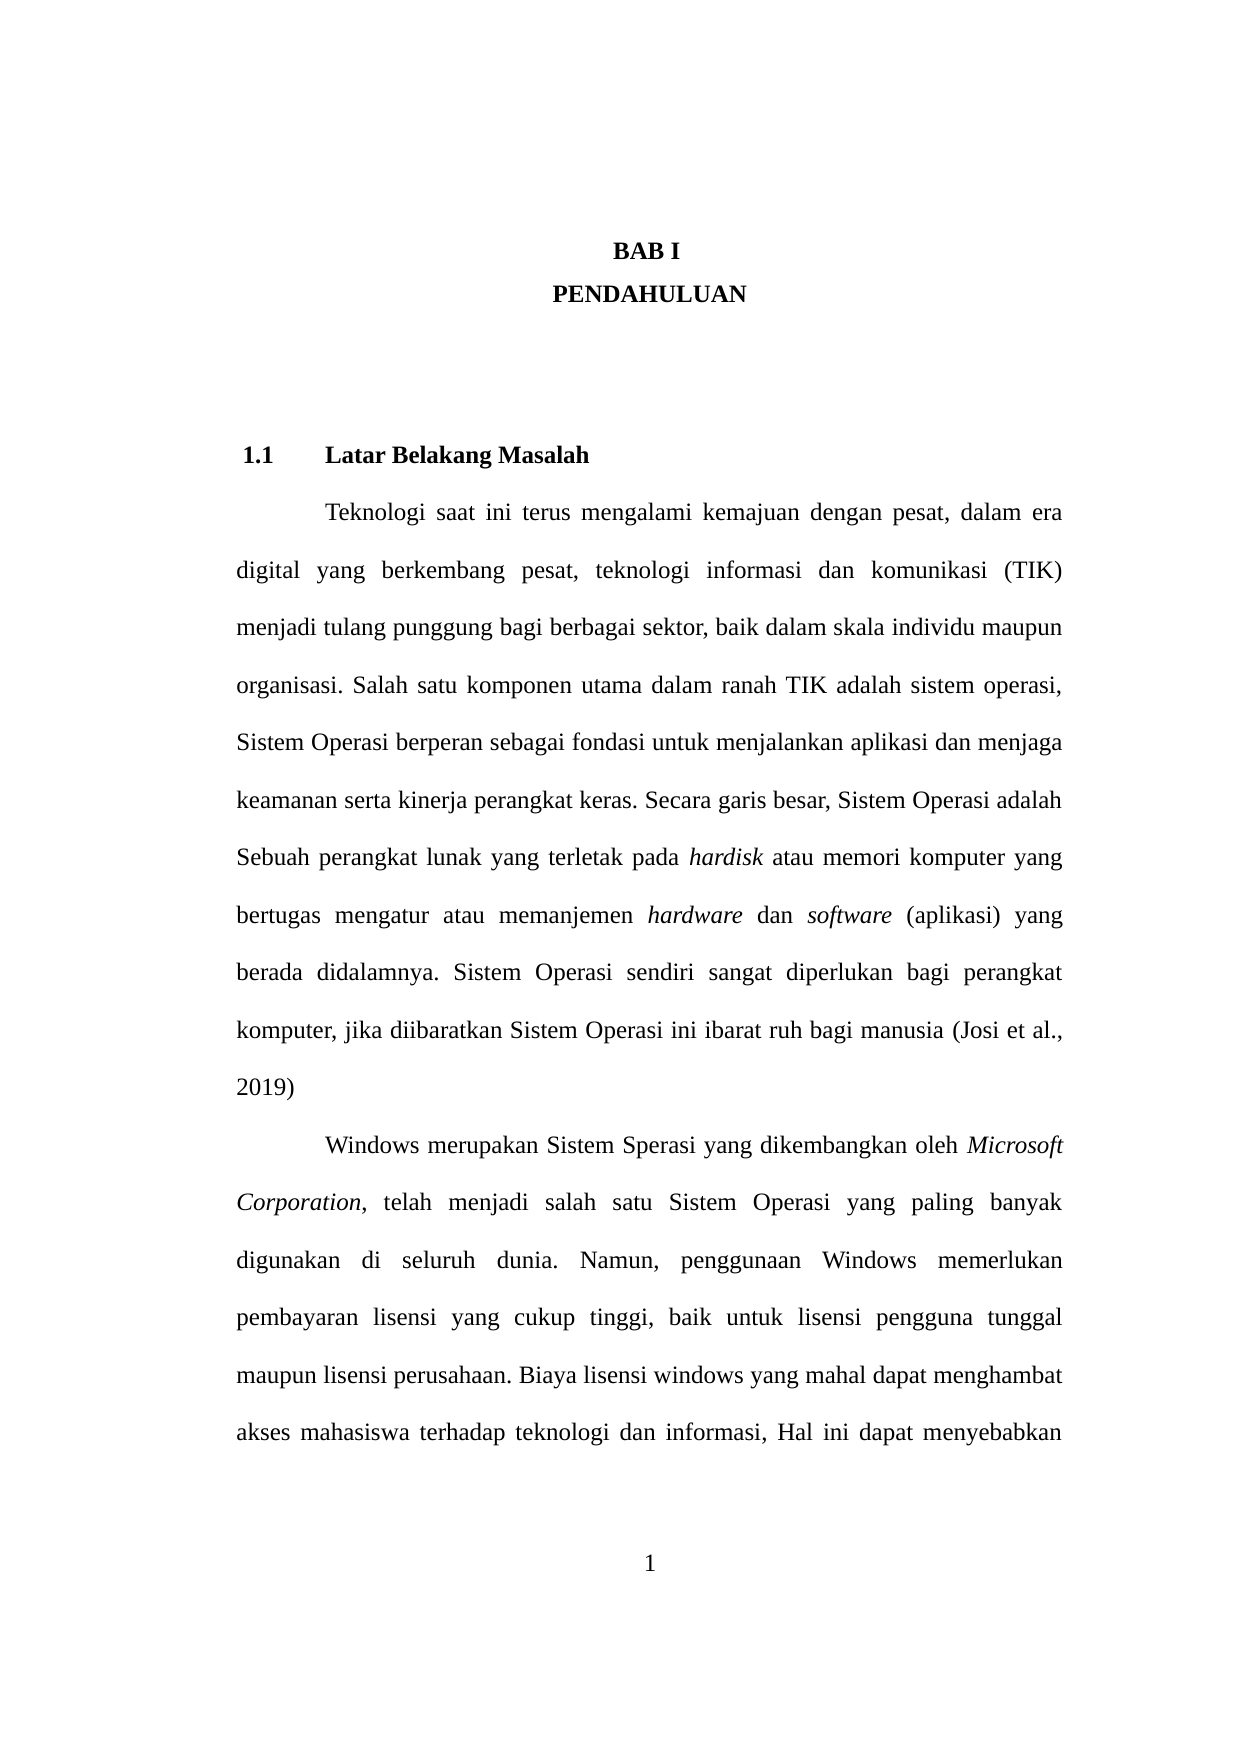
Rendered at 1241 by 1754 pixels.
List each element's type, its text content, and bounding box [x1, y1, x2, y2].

text Teknologi saat ini terus mengalami kemajuan dengan pesat, dalam era digital yang berkembang pesat, teknologi informasi dan komunikasi (TIK) menjadi tulang punggung bagi berbagai sektor, baik dalam skala individu maupun organisasi. Salah satu komponen utama dalam ranah TIK adalah sistem operasi, Sistem Operasi berperan sebagai fondasi untuk menjalankan aplikasi dan menjaga keamanan serta kinerja perangkat keras. Secara garis besar, Sistem Operasi adalah Sebuah perangkat lunak yang terletak pada hardisk atau memori komputer yang bertugas mengatur atau memanjemen hardware dan software (aplikasi) yang berada didalamnya. Sistem Operasi sendiri sangat diperlukan bagi perangkat komputer, jika diibaratkan Sistem Operasi ini ibarat ruh bagi manusia (Josi et al., 2019)⁠ [236, 497, 1063, 1101]
text Windows merupakan Sistem Sperasi yang dikembangkan oleh Microsoft Corporation, telah menjadi salah satu Sistem Operasi yang paling banyak digunakan di seluruh dunia. Namun, penggunaan Windows memerlukan pembayaran lisensi yang cukup tinggi, baik untuk lisensi pengguna tunggal maupun lisensi perusahaan. Biaya lisensi windows yang mahal dapat menghambat akses mahasiswa terhadap teknologi dan informasi, Hal ini dapat menyebabkan [236, 1130, 1063, 1446]
subtitle PENDAHULUAN [236, 236, 1063, 308]
subtitle Latar Belakang Masalah [236, 440, 1063, 468]
